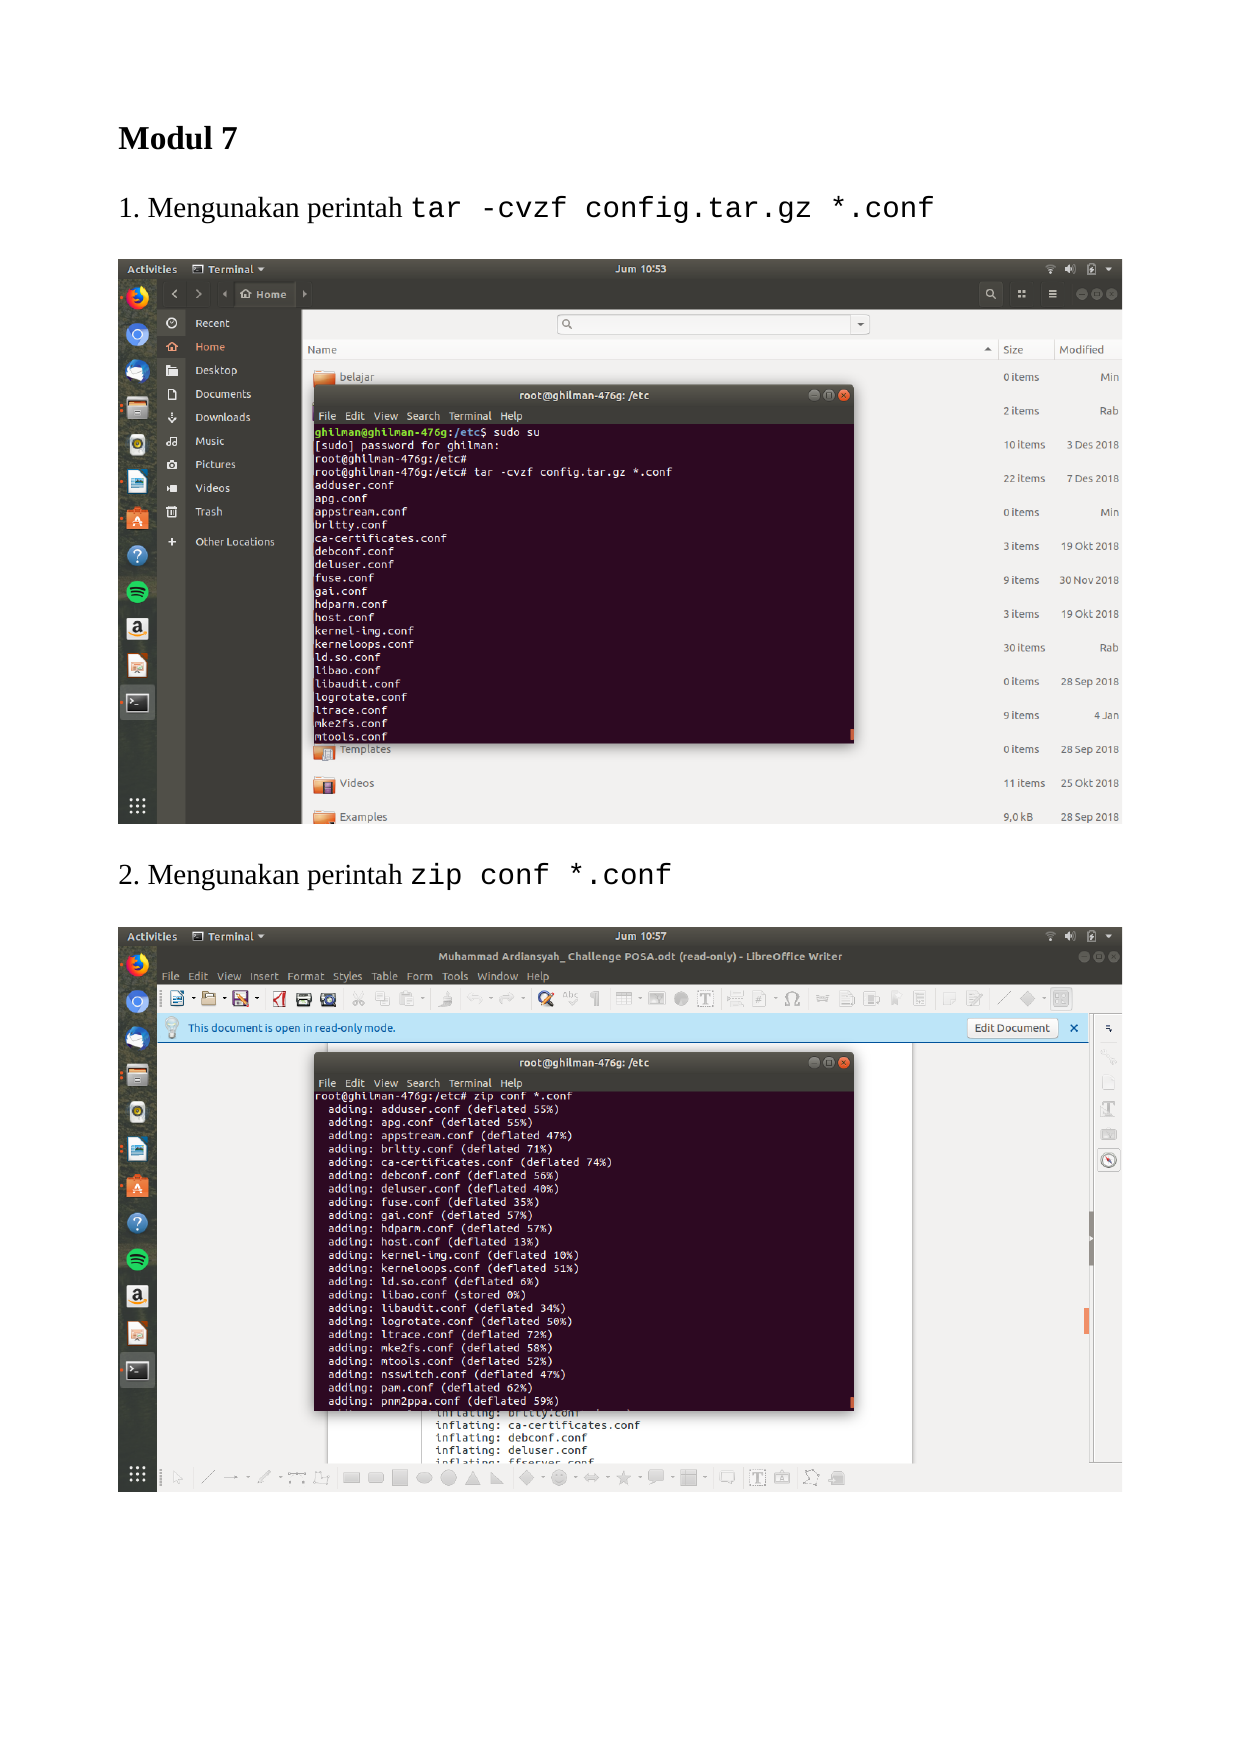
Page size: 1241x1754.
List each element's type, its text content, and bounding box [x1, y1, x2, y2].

text Modul 7 [118, 118, 1122, 156]
picture [118, 927, 1123, 1492]
picture [118, 259, 1123, 824]
text 1. Mengunakan perintah tar -cvzf config.tar.gz *.conf [118, 190, 1122, 226]
text 2. Mengunakan perintah zip conf *.conf [118, 857, 1122, 893]
